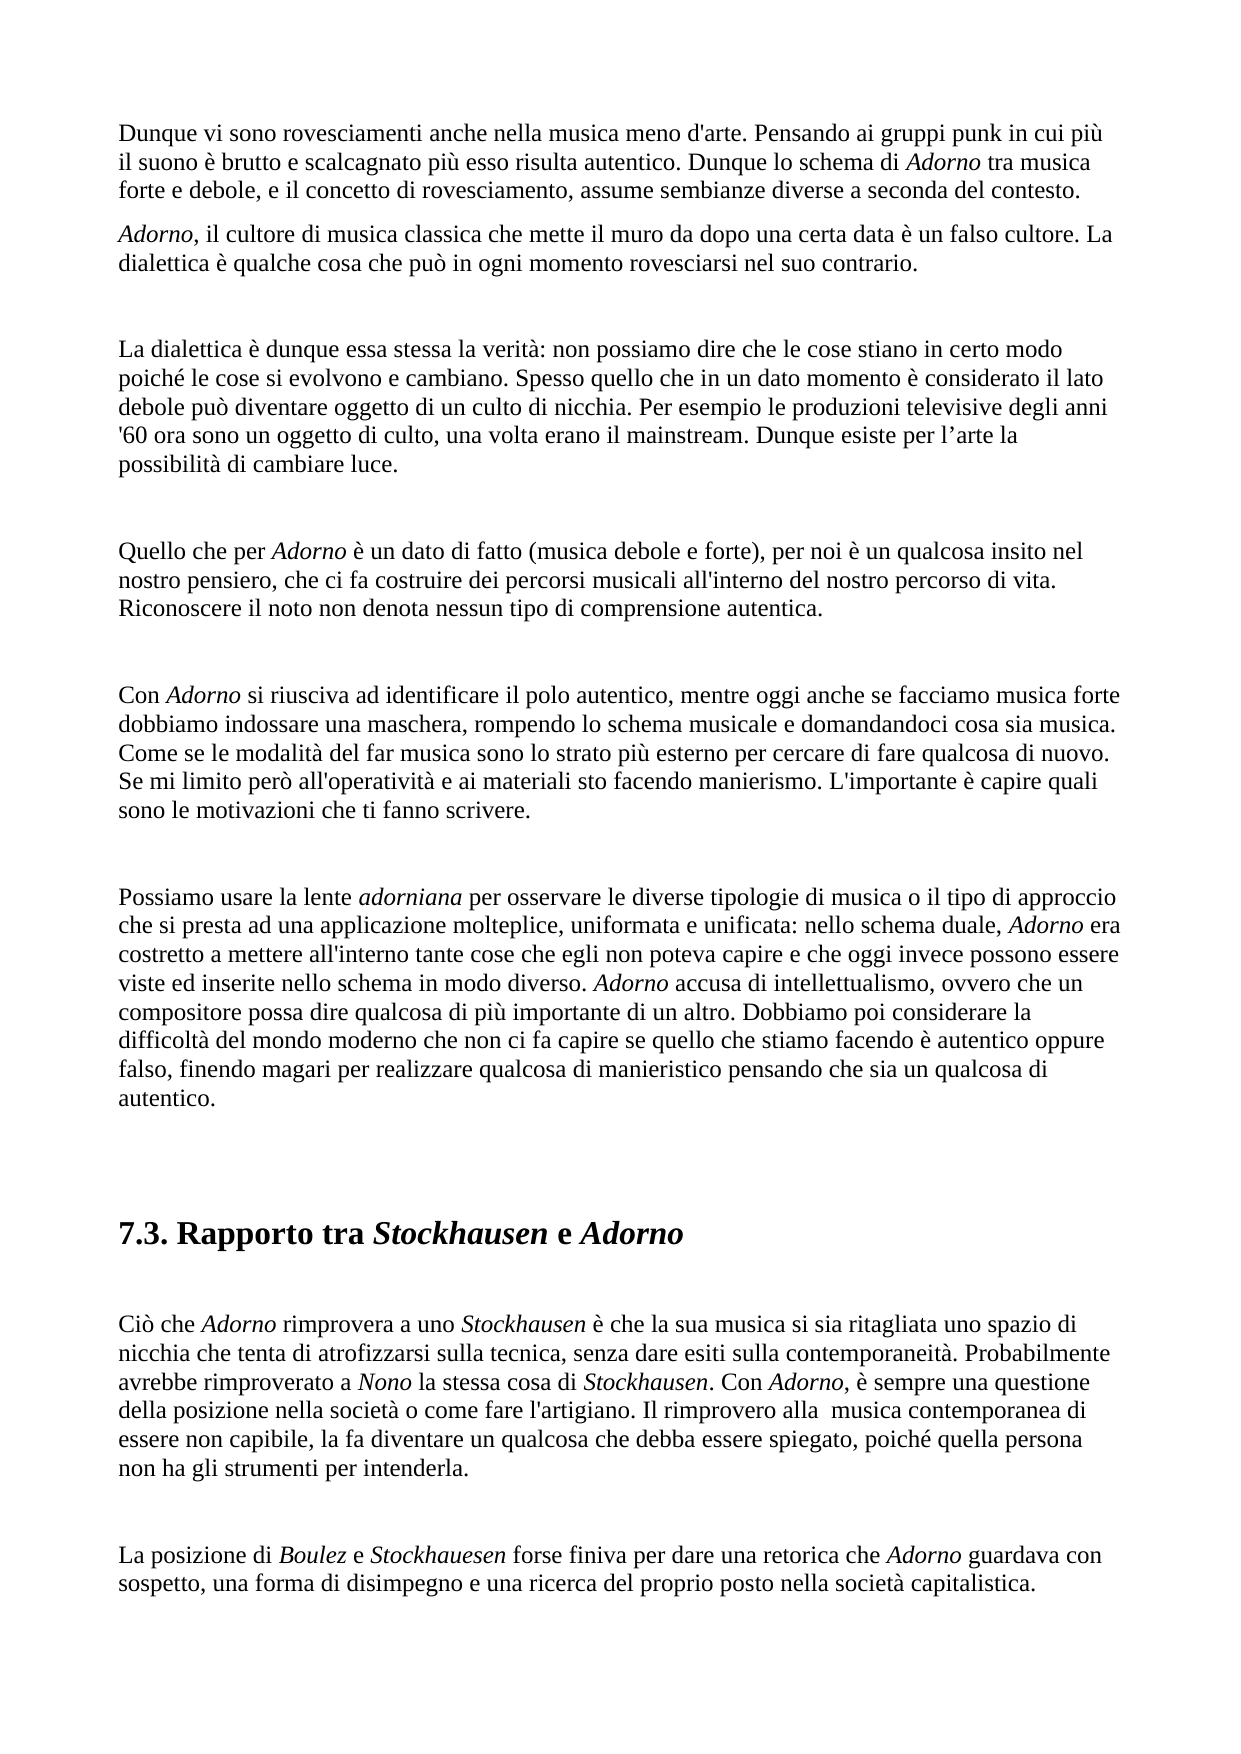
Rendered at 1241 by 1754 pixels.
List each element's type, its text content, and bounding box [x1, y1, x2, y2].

text Con Adorno si riusciva ad identificare il polo autentico, mentre oggi anche se facciamo musica forte dobbiamo indossare una maschera, rompendo lo schema musicale e domandandoci cosa sia musica. Come se le modalità del far musica sono lo strato più esterno per cercare di fare qualcosa di nuovo. Se mi limito però all'operatività e ai materiali sto facendo manierismo. L'importante è capire quali sono le motivazioni che ti fanno scrivere. [118, 680, 1122, 824]
text Possiamo usare la lente adorniana per osservare le diverse tipologie di musica o il tipo di approccio che si presta ad una applicazione molteplice, uniformata e unificata: nello schema duale, Adorno era costretto a mettere all'interno tante cose che egli non poteva capire e che oggi invece possono essere viste ed inserite nello schema in modo diverso. Adorno accusa di intellettualismo, ovvero che un compositore possa dire qualcosa di più importante di un altro. Dobbiamo poi considerare la difficoltà del mondo moderno che non ci fa capire se quello che stiamo facendo è autentico oppure falso, finendo magari per realizzare qualcosa di manieristico pensando che sia un qualcosa di autentico. [118, 882, 1122, 1112]
text Ciò che Adorno rimprovera a uno Stockhausen è che la sua musica si sia ritagliata uno spazio di nicchia che tenta di atrofizzarsi sulla tecnica, senza dare esiti sulla contemporaneità. Probabilmente avrebbe rimproverato a Nono la stessa cosa di Stockhausen. Con Adorno, è sempre una questione della posizione nella società o come fare l'artigiano. Il rimprovero alla musica contemporanea di essere non capibile, la fa diventare un qualcosa che debba essere spiegato, poiché quella persona non ha gli strumenti per intenderla. [118, 1309, 1122, 1482]
text 7.3. Rapporto tra Stockhausen e Adorno [118, 1213, 1122, 1251]
text Adorno, il cultore di musica classica che mette il muro da dopo una certa data è un falso cultore. La dialettica è qualche cosa che può in ogni momento rovesciarsi nel suo contrario. [118, 219, 1122, 276]
text Dunque vi sono rovesciamenti anche nella musica meno d'arte. Pensando ai gruppi punk in cui più il suono è brutto e scalcagnato più esso risulta autentico. Dunque lo schema di Adorno tra musica forte e debole, e il concetto di rovesciamento, assume sembianze diverse a seconda del contesto. [118, 118, 1122, 204]
text Quello che per Adorno è un dato di fatto (musica debole e forte), per noi è un qualcosa insito nel nostro pensiero, che ci fa costruire dei percorsi musicali all'interno del nostro percorso di vita. Riconoscere il noto non denota nessun tipo di comprensione autentica. [118, 536, 1122, 622]
text La posizione di Boulez e Stockhauesen forse finiva per dare una retorica che Adorno guardava con sospetto, una forma di disimpegno e una ricerca del proprio posto nella società capitalistica. [118, 1540, 1122, 1597]
text La dialettica è dunque essa stessa la verità: non possiamo dire che le cose stiano in certo modo poiché le cose si evolvono e cambiano. Spesso quello che in un dato momento è considerato il lato debole può diventare oggetto di un culto di nicchia. Per esempio le produzioni televisive degli anni '60 ora sono un oggetto di culto, una volta erano il mainstream. Dunque esiste per l’arte la possibilità di cambiare luce. [118, 334, 1122, 478]
